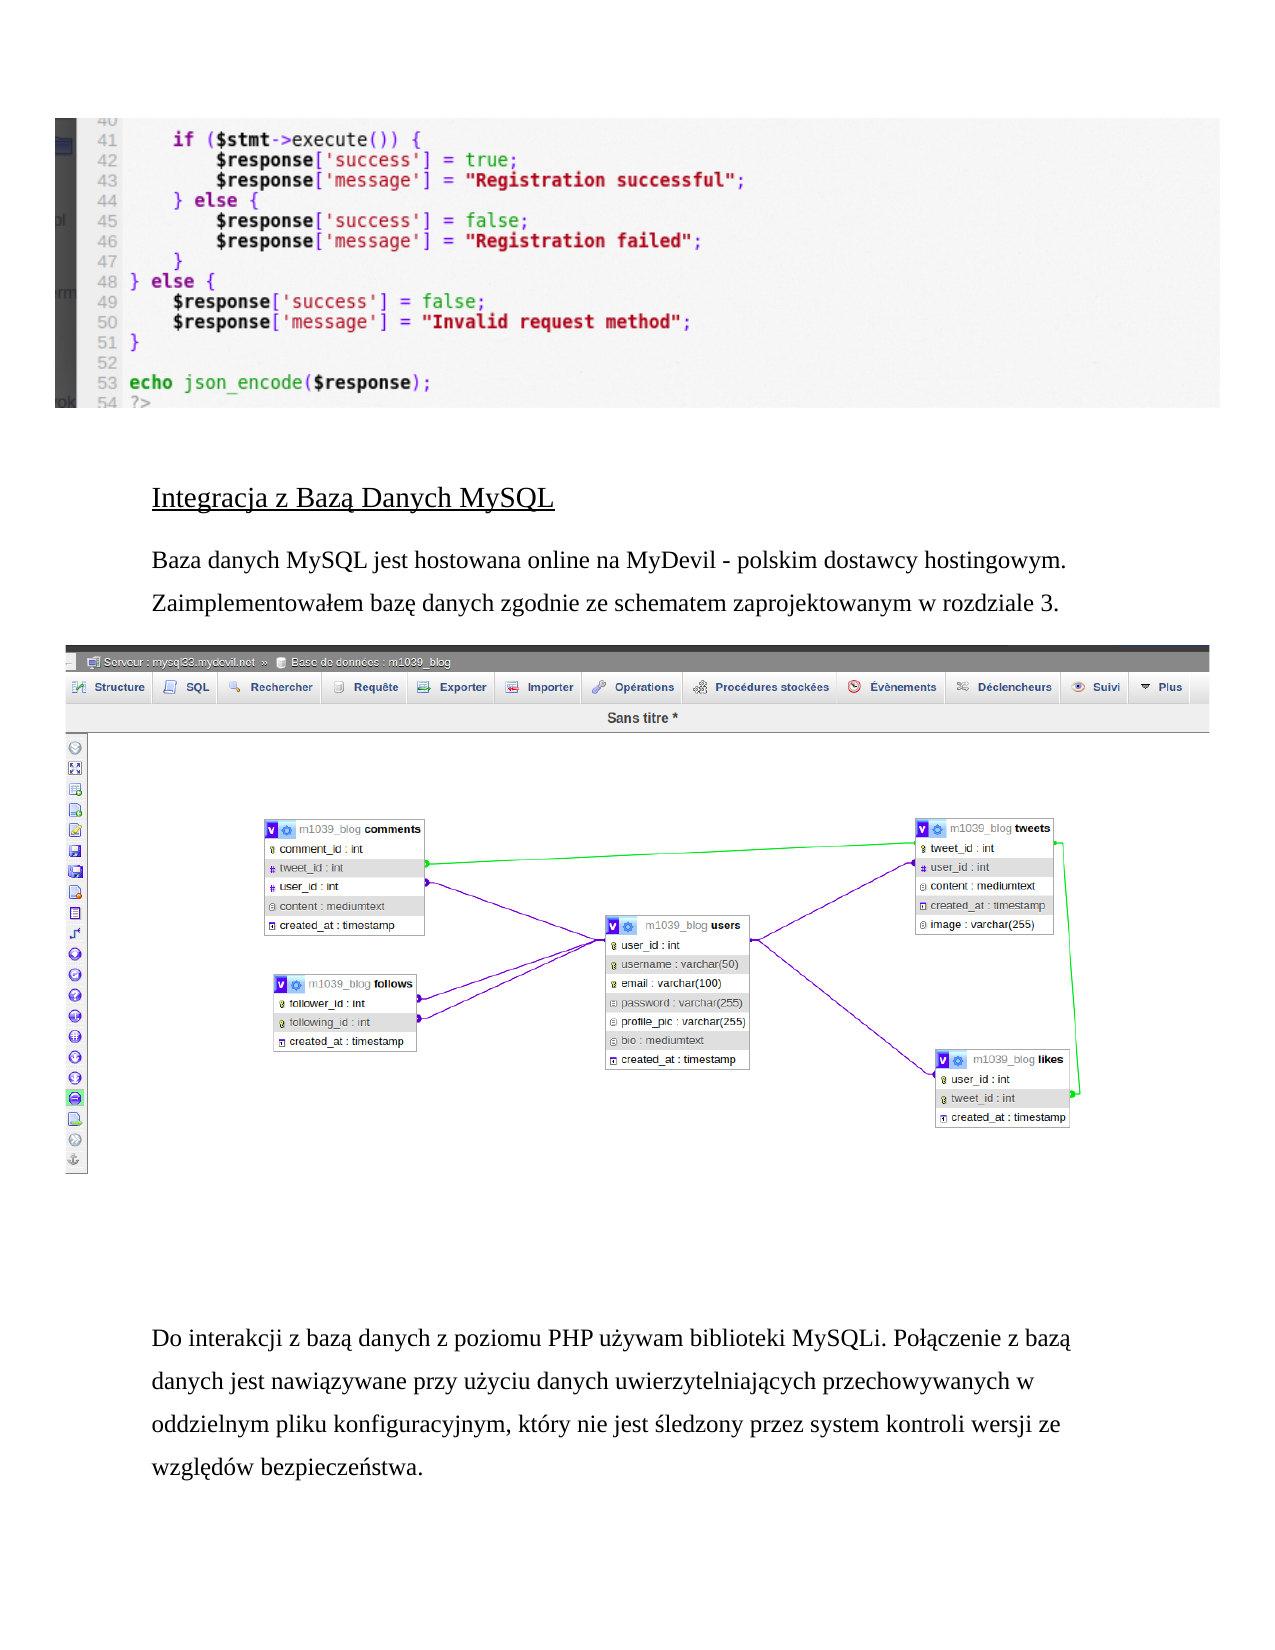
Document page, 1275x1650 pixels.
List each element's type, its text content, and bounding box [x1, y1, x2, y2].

picture [55, 118, 1220, 408]
picture [65, 645, 1210, 1251]
text Integracja z Bazą Danych MySQL [151, 480, 1123, 513]
text Baza danych MySQL jest hostowana online na MyDevil - polskim dostawcy hostingowym. Zaimplementowałem bazę danych zgodnie ze schematem zaprojektowanym w rozdziale 3. [151, 545, 1123, 617]
text Do interakcji z bazą danych z poziomu PHP używam biblioteki MySQLi. Połączenie z bazą danych jest nawiązywane przy użyciu danych uwierzytelniających przechowywanych w oddzielnym pliku konfiguracyjnym, który nie jest śledzony przez system kontroli wersji ze względów bezpieczeństwa. [151, 1323, 1123, 1481]
